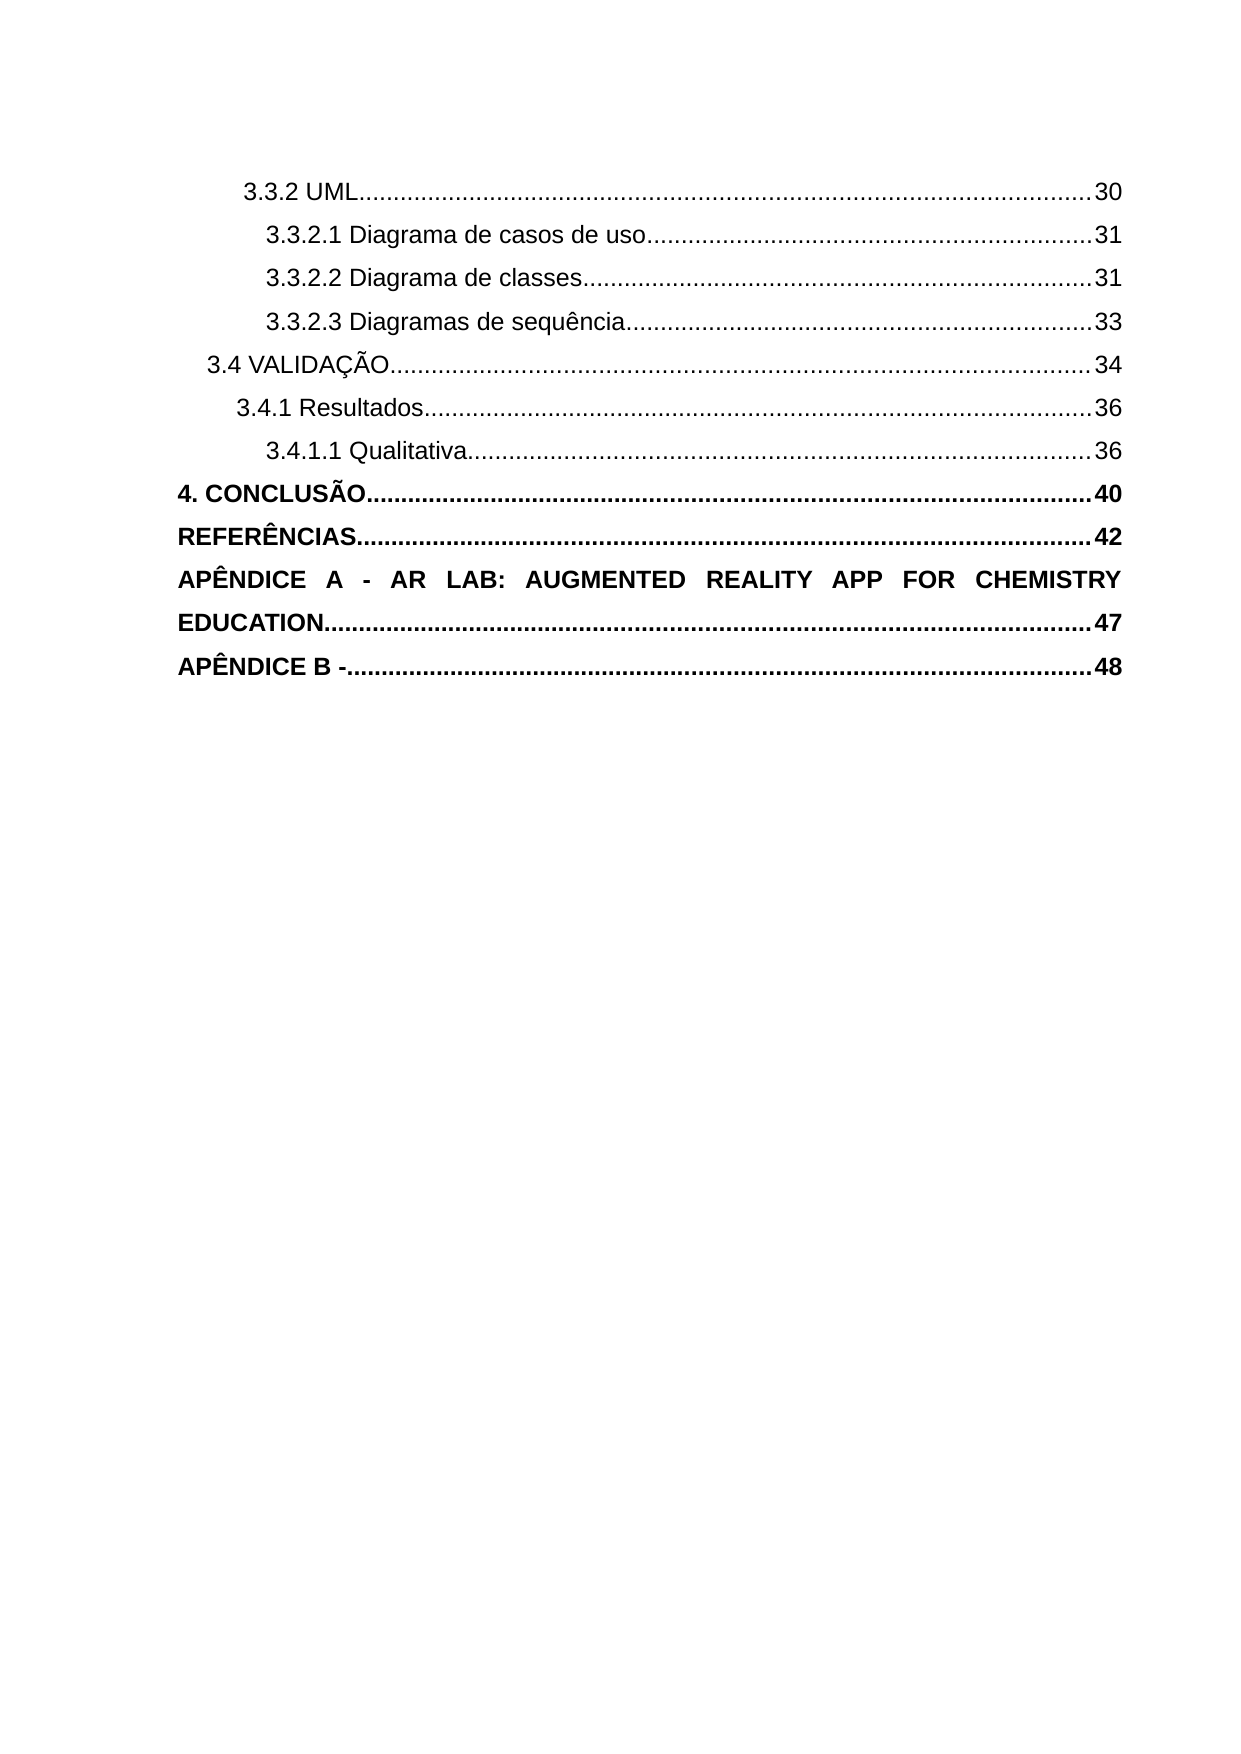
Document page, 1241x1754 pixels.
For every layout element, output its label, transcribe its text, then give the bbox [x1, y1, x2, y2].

text 3.4 VALIDAÇÃO 34 [207, 350, 1122, 378]
text APÊNDICE B - 48 [177, 652, 1122, 680]
text REFERÊNCIAS 42 [177, 522, 1122, 551]
text 3.4.1.1 Qualitativa 36 [266, 436, 1122, 465]
text APÊNDICE A - AR Lab: Augmented Reality App for Chemistry Education 47 [177, 565, 1122, 637]
text 3.3.2.1 Diagrama de casos de uso 31 [266, 220, 1122, 249]
text 3.3.2.3 Diagramas de sequência 33 [266, 307, 1122, 335]
text 3.4.1 Resultados 36 [236, 393, 1122, 422]
text 3.3.2.2 Diagrama de classes 31 [266, 263, 1122, 292]
text 3.3.2 UML 30 [236, 177, 1122, 206]
text 4. CONCLUSÃO 40 [177, 479, 1122, 508]
